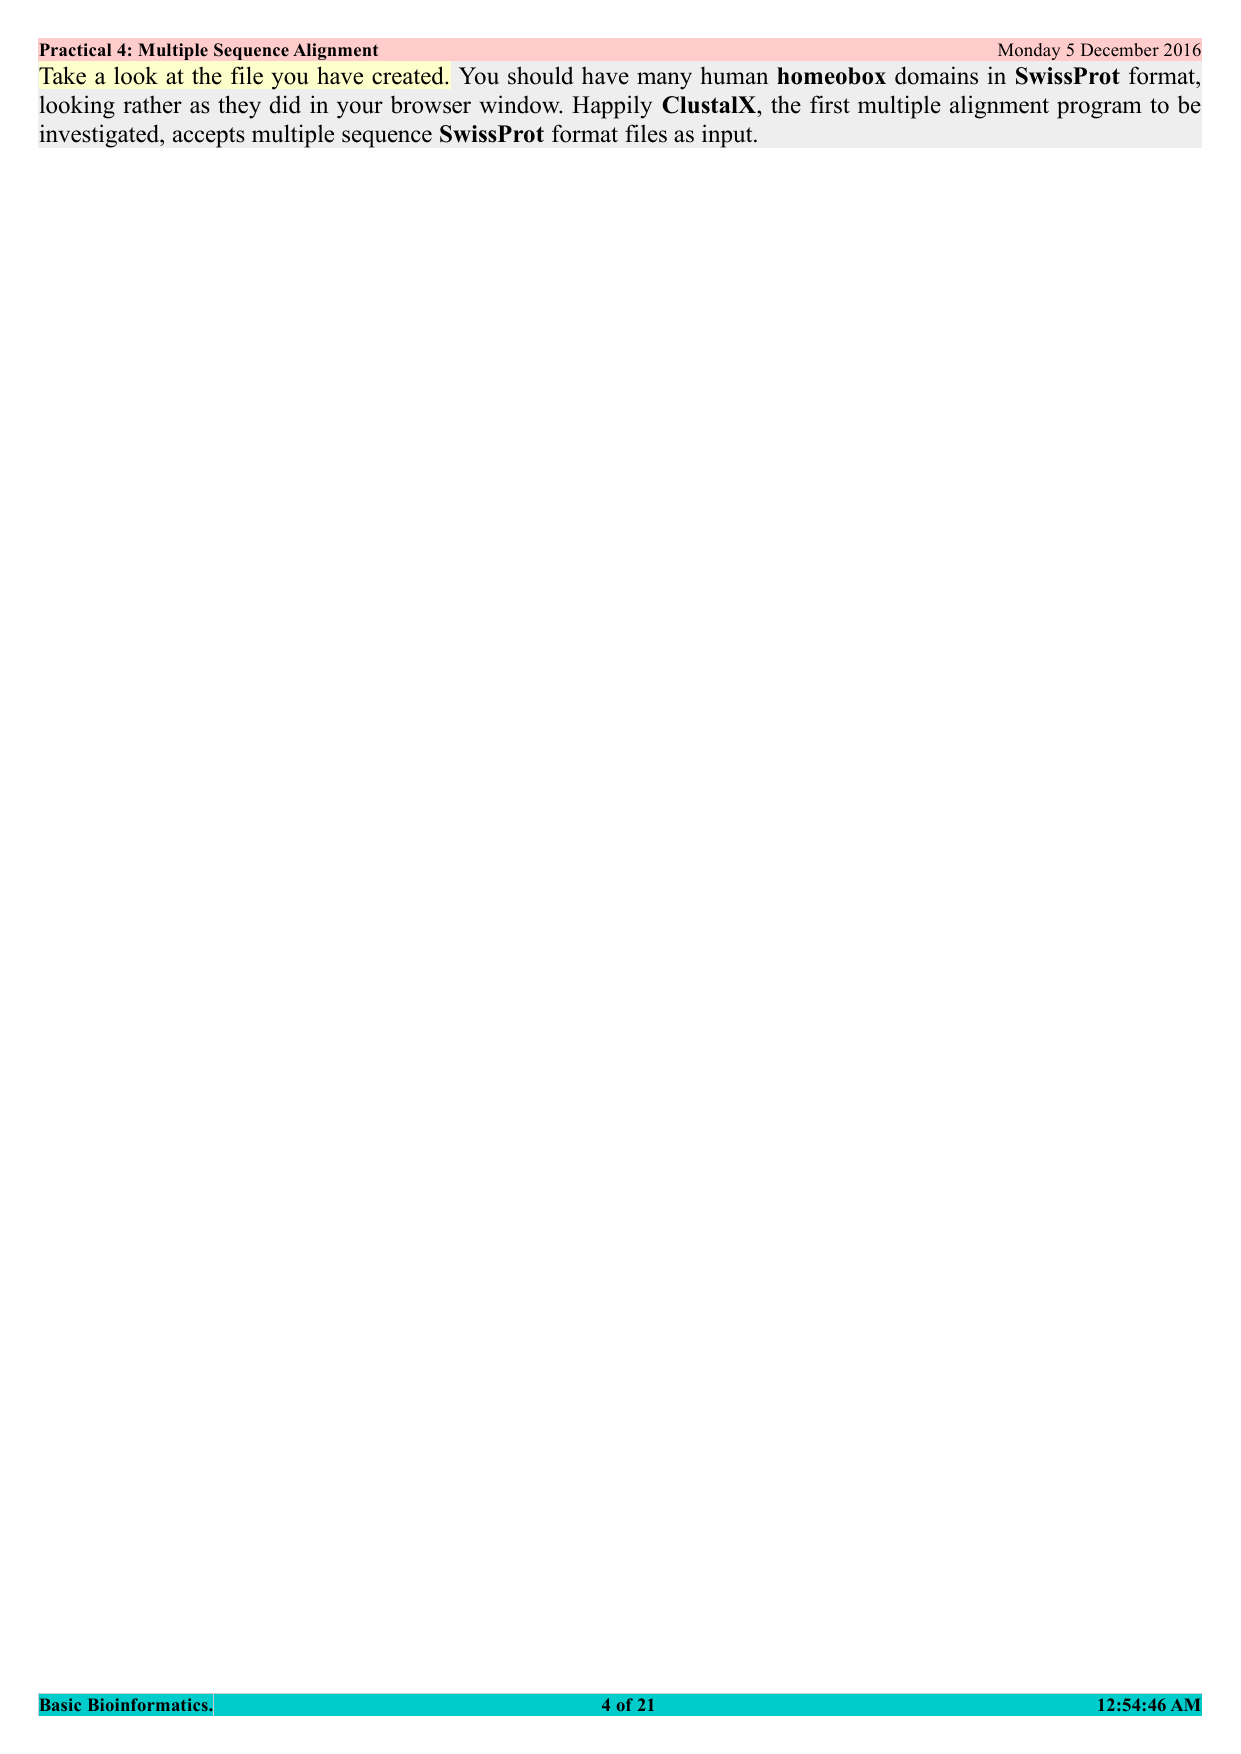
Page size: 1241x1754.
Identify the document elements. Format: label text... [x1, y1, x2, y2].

text Take a look at the file you have created. You should have many human homeobox domains in SwissProt format, looking rather as they did in your browser window. Happily ClustalX, the first multiple alignment program to be investigated, accepts multiple sequence SwissProt format files as input. [38, 61, 1202, 148]
